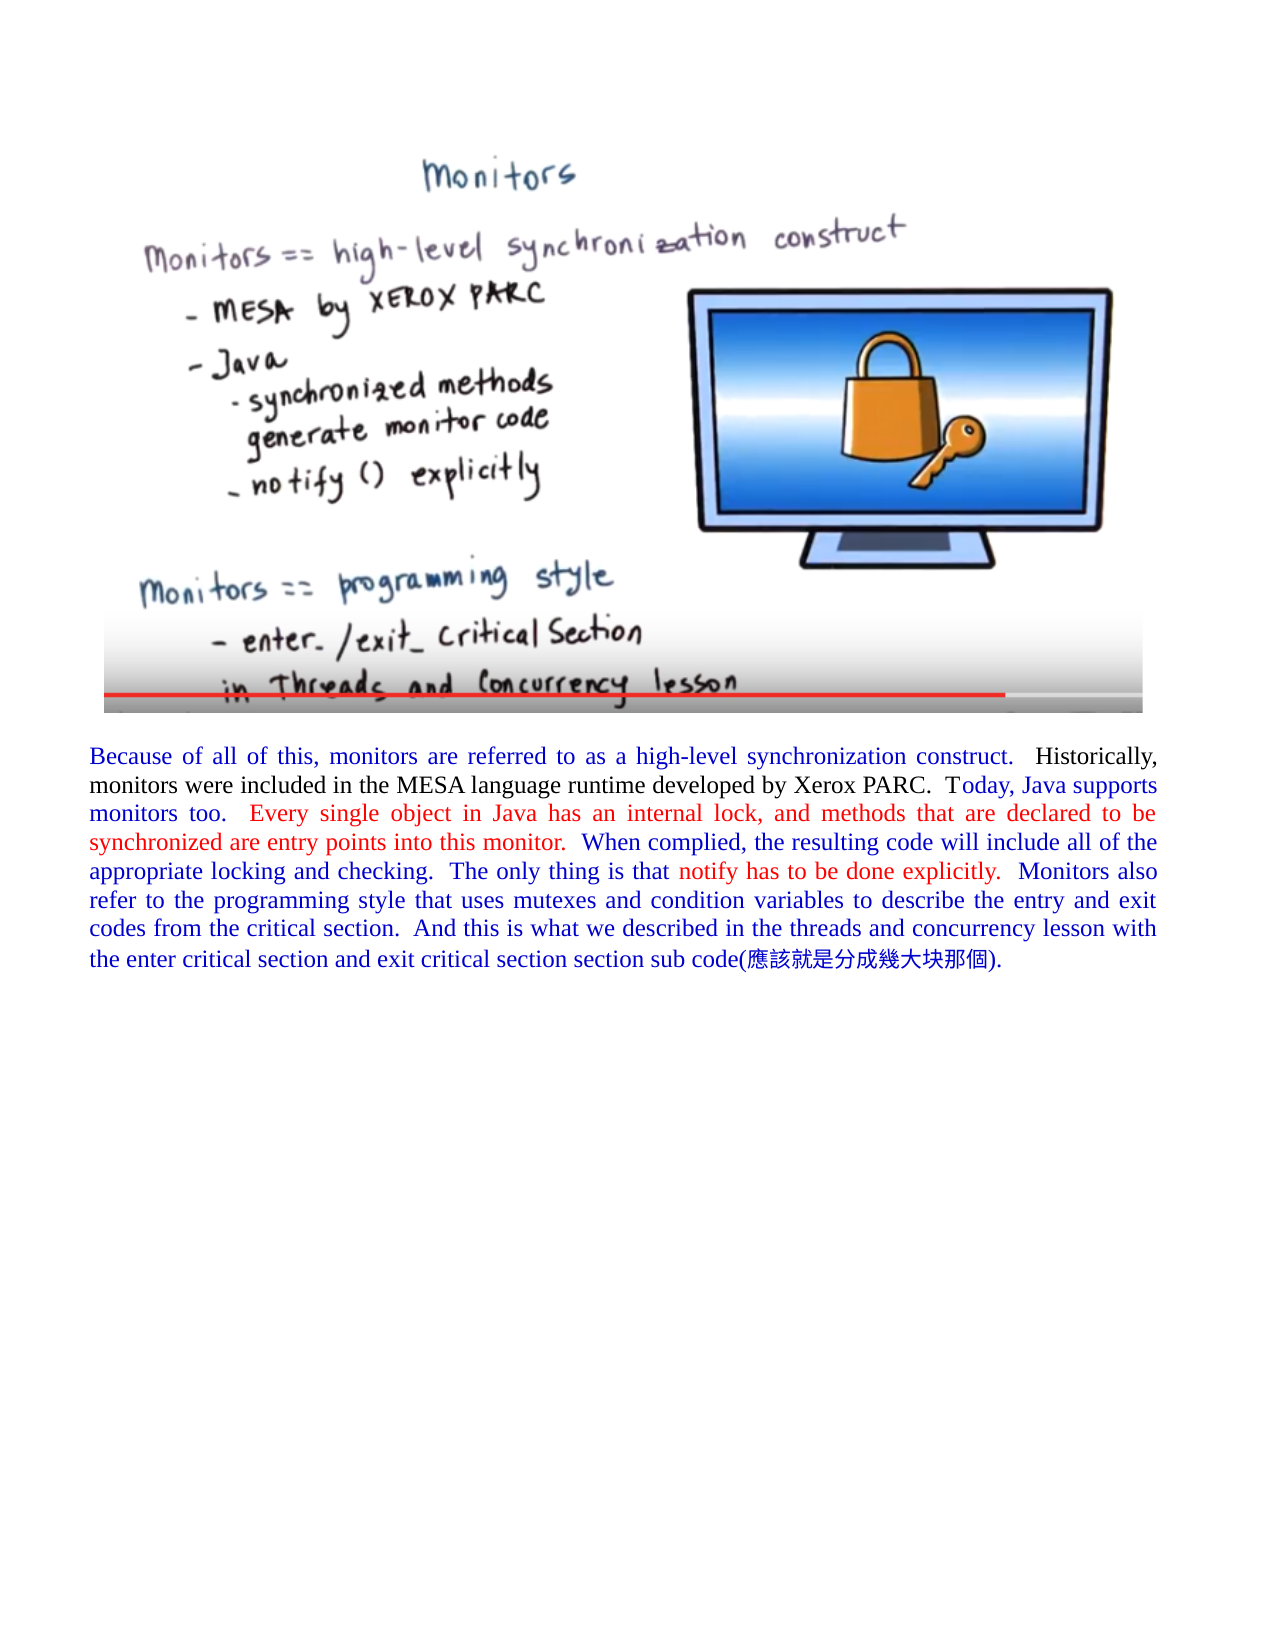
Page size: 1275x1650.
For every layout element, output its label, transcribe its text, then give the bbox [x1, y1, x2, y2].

picture [104, 146, 1143, 713]
text Because of all of this, monitors are referred to as a high-level synchronization construct. Historically, monitors were included in the MESA language runtime developed by Xerox PARC. Today, Java supports monitors too. Every single object in Java has an internal lock, and methods that are declared to be synchronized are entry points into this monitor. When complied, the resulting code will include all of the appropriate locking and checking. The only thing is that notify has to be done explicitly. Monitors also refer to the programming style that uses mutexes and condition variables to describe the entry and exit codes from the critical section. And this is what we described in the threads and concurrency lesson with the enter critical section and exit critical section section sub code(應該就是分成幾大块那個). [89, 741, 1158, 974]
